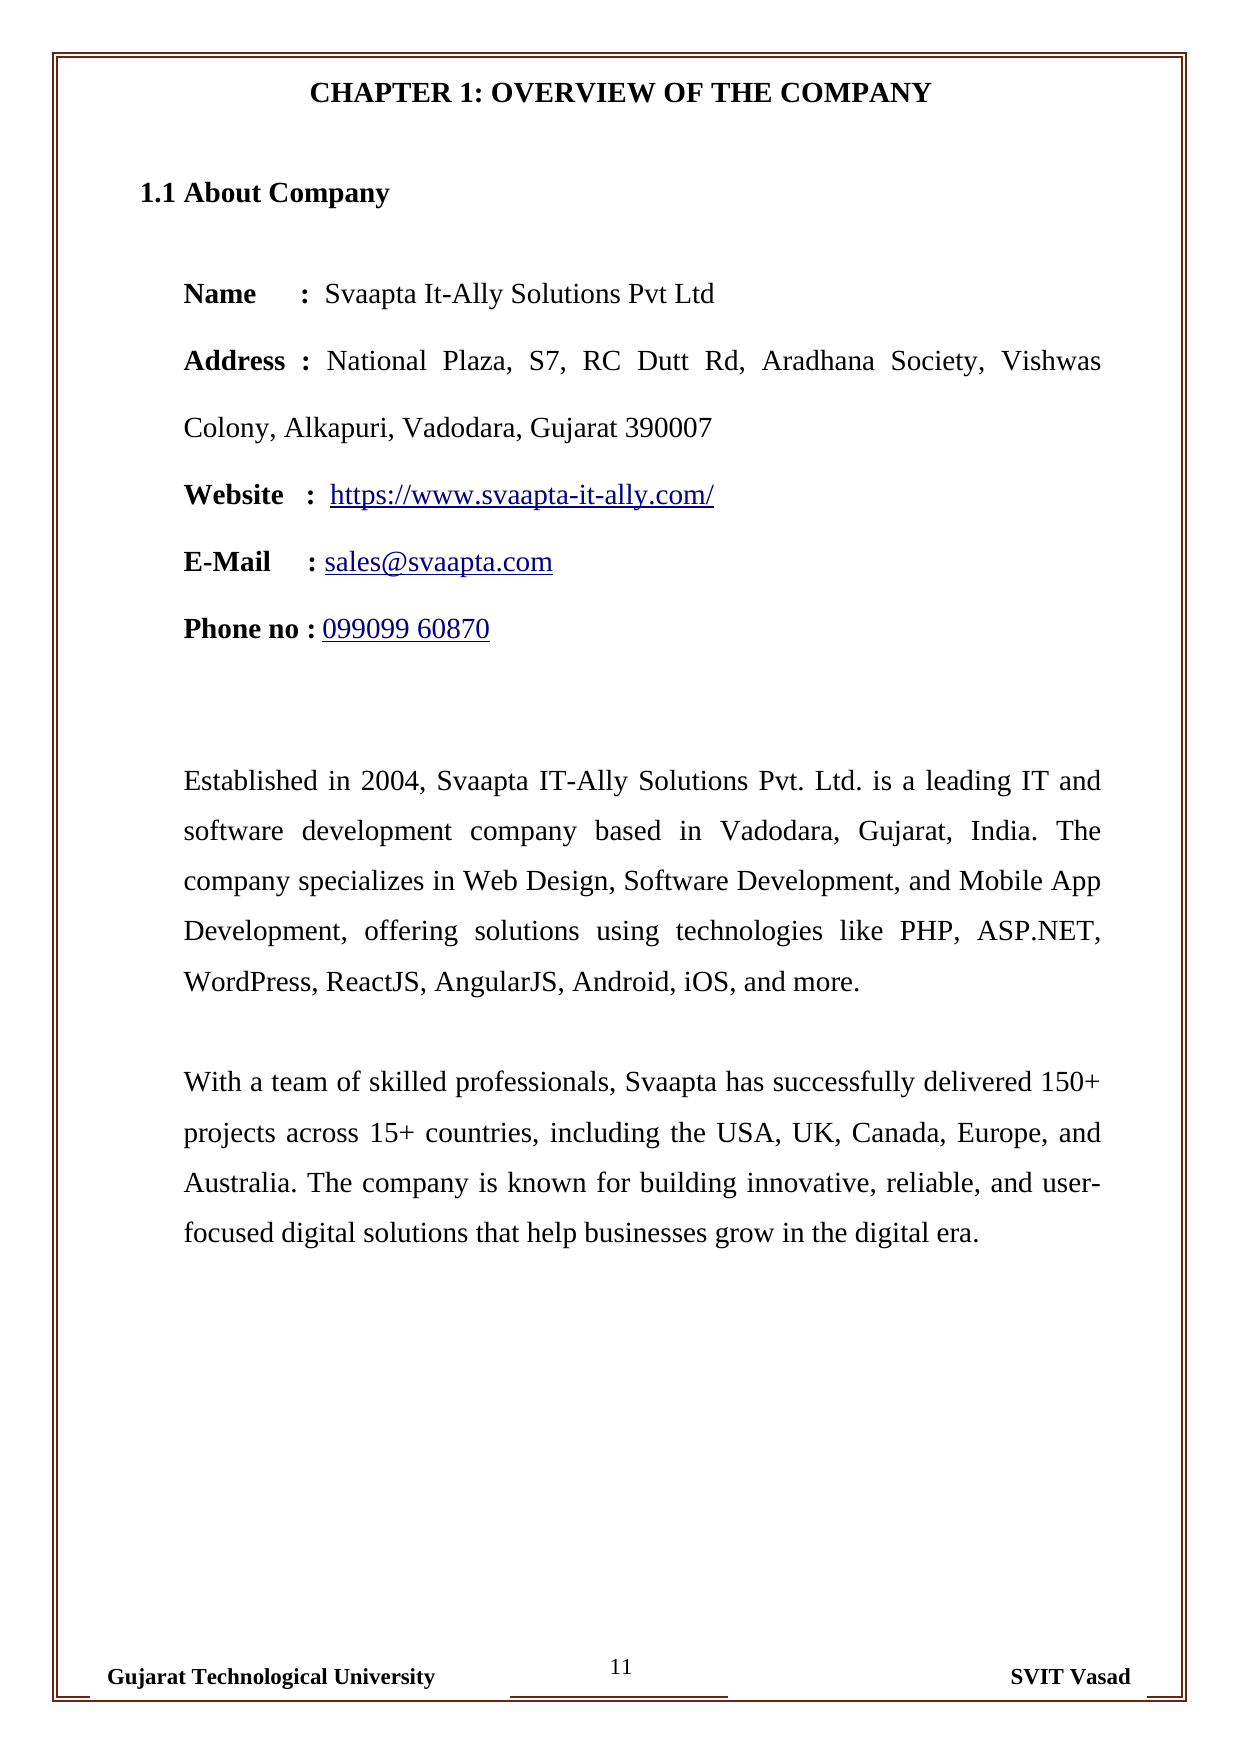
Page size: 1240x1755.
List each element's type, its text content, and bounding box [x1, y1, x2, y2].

list About Company [139, 176, 1102, 209]
list Name : Svaapta It-Ally Solutions Pvt Ltd [183, 276, 1102, 310]
list Address : National Plaza, S7, RC Dutt Rd, Aradhana Society, Vishwas Colony, Alkapuri, Vadodara, Gujarat 390007 [183, 343, 1102, 444]
text CHAPTER 1: OVERVIEW OF THE COMPANY [139, 75, 1102, 108]
list With a team of skilled professionals, Svaapta has successfully delivered 150+ projects across 15+ countries, including the USA, UK, Canada, Europe, and Australia. The company is known for building innovative, reliable, and user-focused digital solutions that help businesses grow in the digital era. [183, 1064, 1102, 1249]
list Established in 2004, Svaapta IT-Ally Solutions Pvt. Ltd. is a leading IT and software development company based in Vadodara, Gujarat, India. The company specializes in Web Design, Software Development, and Mobile App Development, offering solutions using technologies like PHP, ASP.NET, WordPress, ReactJS, AngularJS, Android, iOS, and more. [183, 763, 1102, 997]
list Phone no : 099099 60870 [183, 612, 1102, 645]
list Website : https://www.svaapta-it-ally.com/ E-Mail : sales@svaapta.com [183, 477, 1102, 578]
